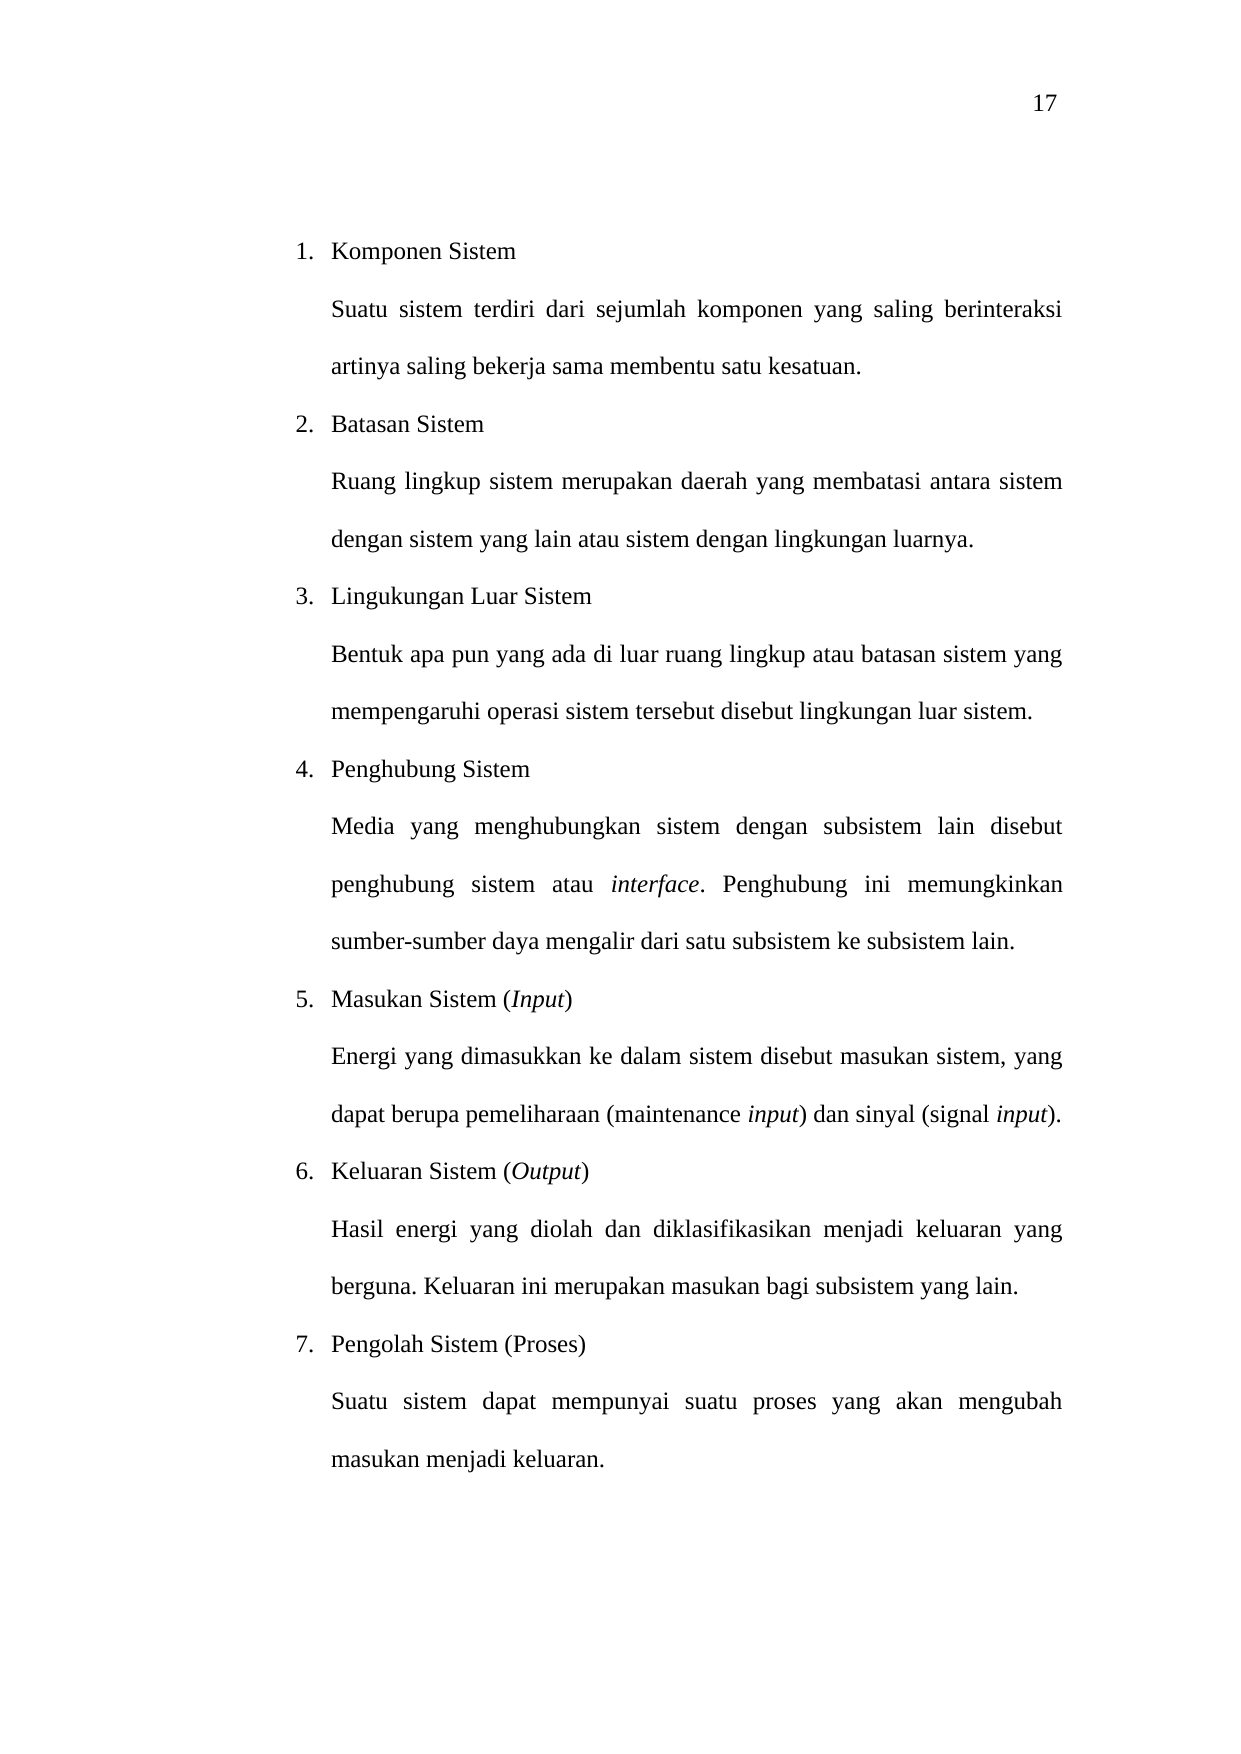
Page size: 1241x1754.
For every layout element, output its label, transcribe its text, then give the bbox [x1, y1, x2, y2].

list Lingukungan Luar Sistem [295, 581, 1063, 610]
list Ruang lingkup sistem merupakan daerah yang membatasi antara sistem dengan sistem yang lain atau sistem dengan lingkungan luarnya. [295, 466, 1063, 552]
list Hasil energi yang diolah dan diklasifikasikan menjadi keluaran yang berguna. Keluaran ini merupakan masukan bagi subsistem yang lain. [295, 1214, 1063, 1300]
list Penghubung Sistem [295, 754, 1063, 782]
list Media yang menghubungkan sistem dengan subsistem lain disebut penghubung sistem atau interface. Penghubung ini memungkinkan sumber-sumber daya mengalir dari satu subsistem ke subsistem lain. [295, 811, 1063, 955]
list Suatu sistem dapat mempunyai suatu proses yang akan mengubah masukan menjadi keluaran. [295, 1386, 1063, 1472]
list Komponen Sistem [295, 236, 1063, 265]
list Masukan Sistem (Input) [295, 984, 1063, 1012]
list Batasan Sistem [295, 409, 1063, 437]
list Pengolah Sistem (Proses) [295, 1329, 1063, 1357]
list Energi yang dimasukkan ke dalam sistem disebut masukan sistem, yang dapat berupa pemeliharaan (maintenance input) dan sinyal (signal input). [295, 1041, 1063, 1127]
list Suatu sistem terdiri dari sejumlah komponen yang saling berinteraksi artinya saling bekerja sama membentu satu kesatuan. [295, 294, 1063, 380]
list Keluaran Sistem (Output) [295, 1156, 1063, 1185]
list Bentuk apa pun yang ada di luar ruang lingkup atau batasan sistem yang mempengaruhi operasi sistem tersebut disebut lingkungan luar sistem. [295, 639, 1063, 725]
